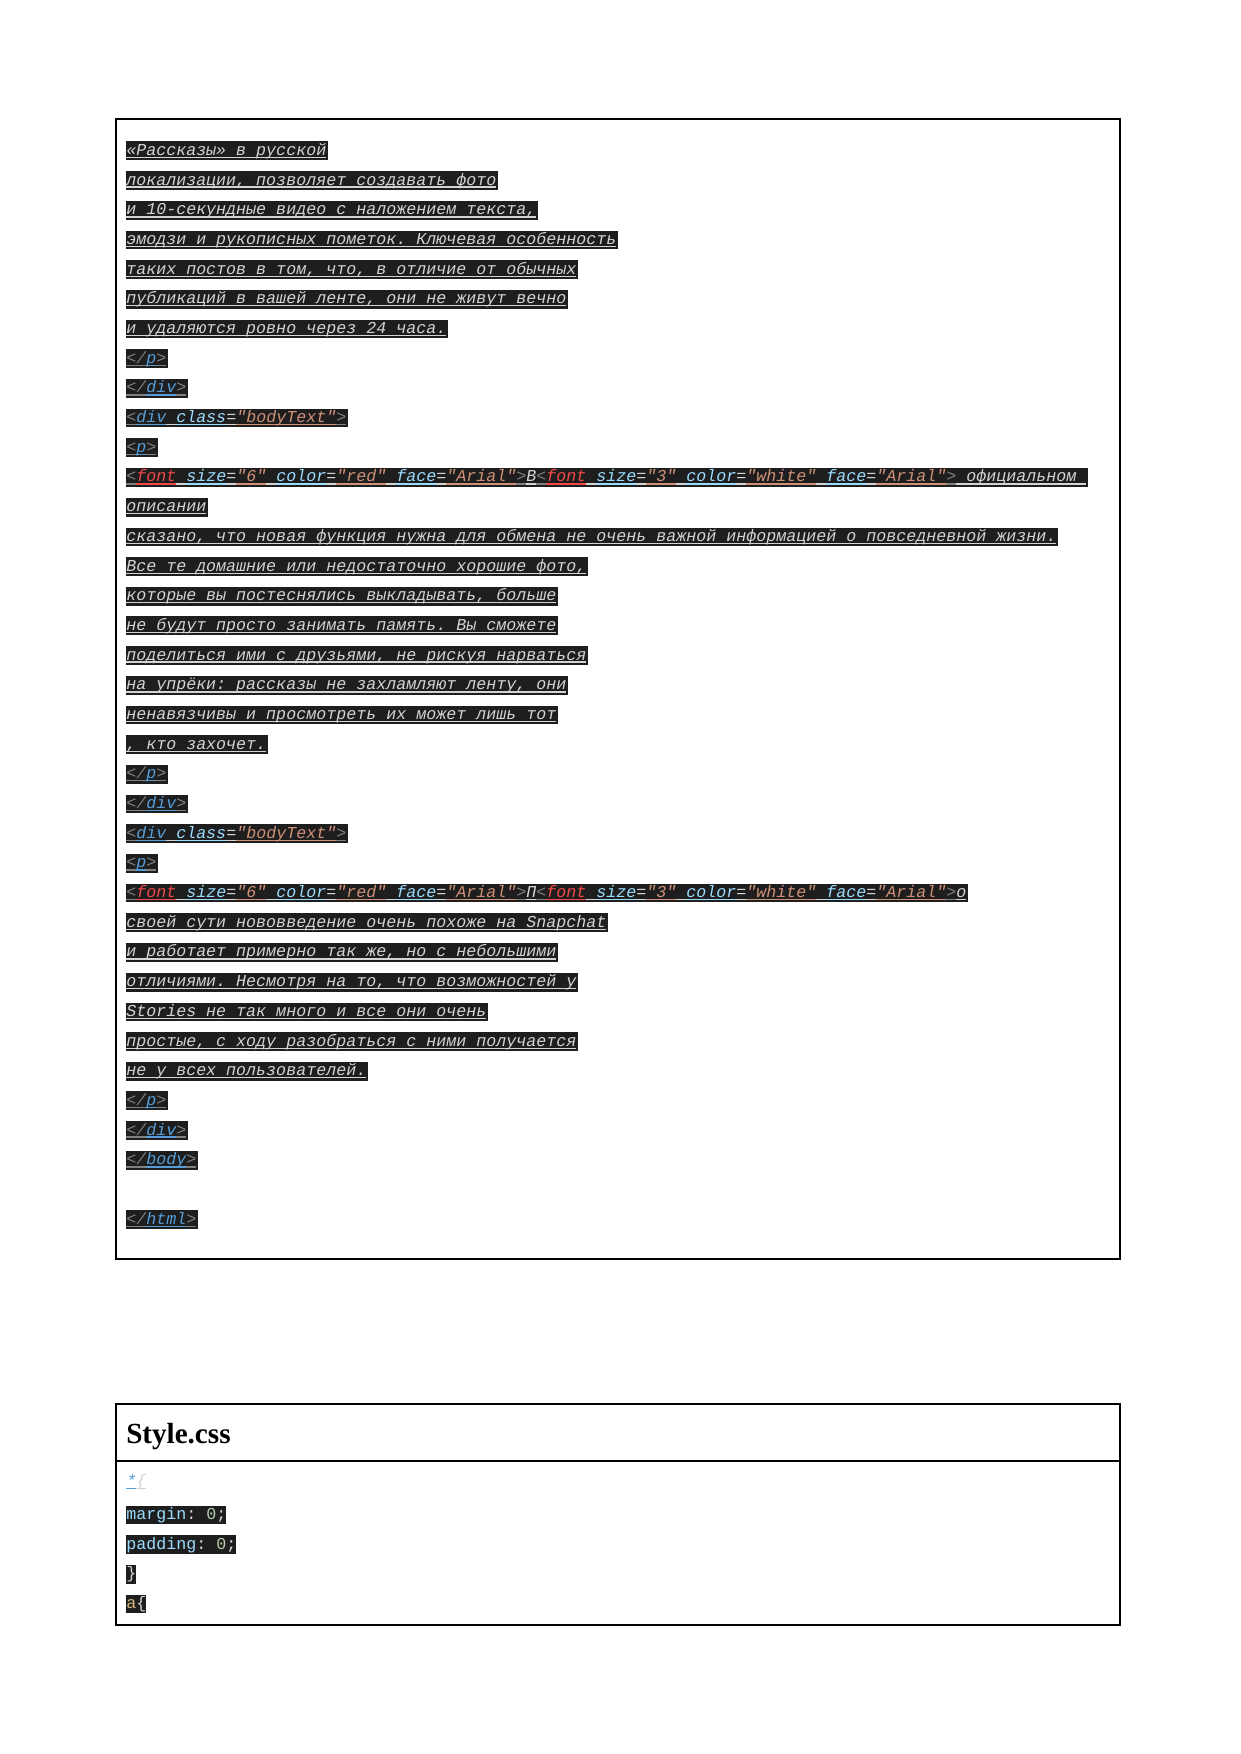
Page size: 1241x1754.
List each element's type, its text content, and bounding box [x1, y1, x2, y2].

table_cell *{ margin: 0; padding: 0; } a{ [117, 1462, 1119, 1624]
table_cell «Рассказы» в русской локализации, позволяет создавать фото и 10-секундные видео с наложением текста, эмодзи и рукописных пометок. Ключевая особенность таких постов в том, что, в отличие от обычных публикаций в вашей ленте, они не живут вечно и удаляются ровно через 24 часа. </p> </div> <div class="bodyText"> <p> <font size="6" color="red" face="Arial">B<font size="3" color="white" face="Arial"> официальном описании сказано, что новая функция нужна для обмена не очень важной информацией о повседневной жизни. Все те домашние или недостаточно хорошие фото, которые вы постеснялись выкладывать, больше не будут просто занимать память. Вы сможете поделиться ими с друзьями, не рискуя нарваться на упрёки: рассказы не захламляют ленту, они ненавязчивы и просмотреть их может лишь тот , кто захочет. </p> </div> <div class="bodyText"> <p> <font size="6" color="red" face="Arial">П<font size="3" color="white" face="Arial">о своей сути нововведение очень похоже на Snapchat и работает примерно так же, но с небольшими отличиями. Несмотря на то, что возможностей у Stories не так много и все они очень простые, с ходу разобраться с ними получается не у всех пользователей. </p> </div> </body> </html> [117, 120, 1119, 1258]
table_header Style.css [117, 1405, 1119, 1460]
